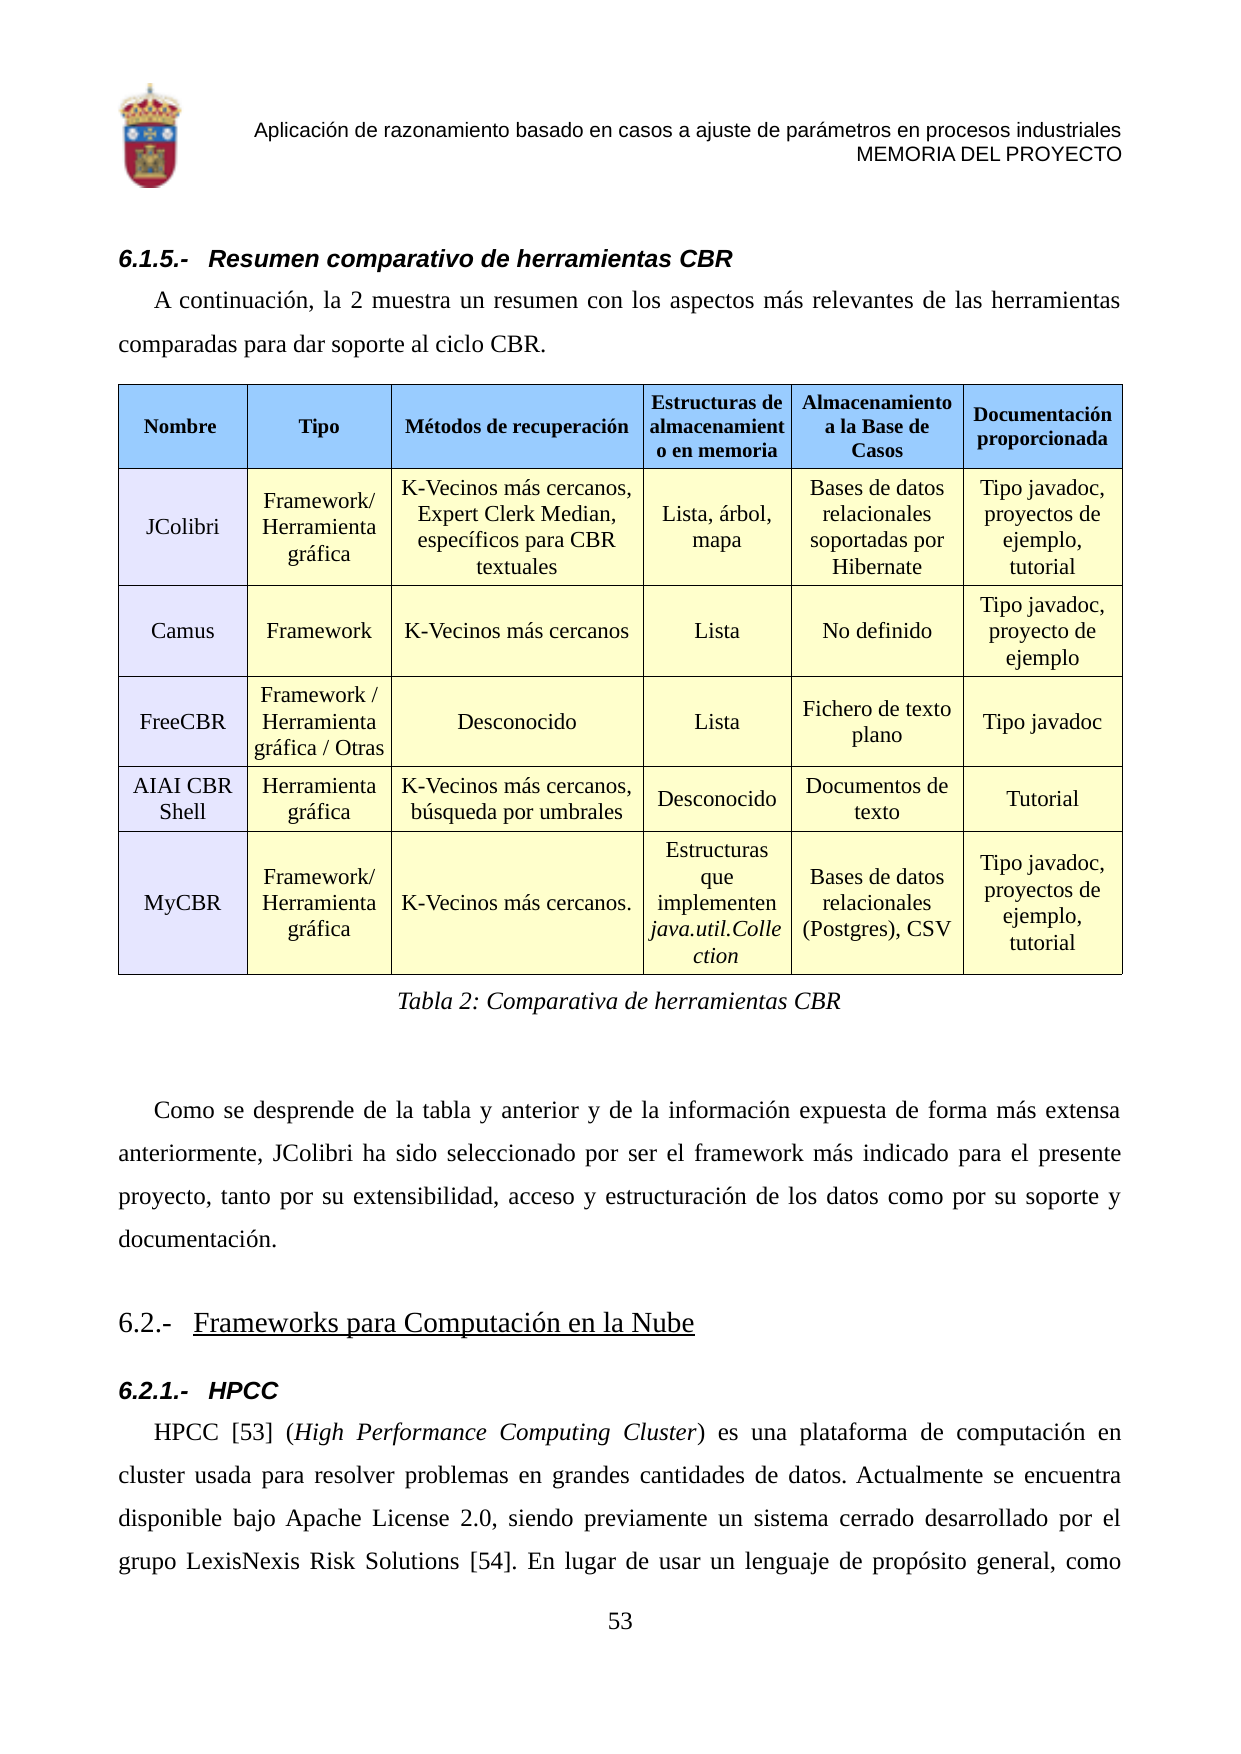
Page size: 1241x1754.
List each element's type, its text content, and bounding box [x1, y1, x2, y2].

table_header Estructuras de almacenamiento en memoria [644, 385, 791, 468]
subtitle Frameworks para Computación en la Nube [118, 1305, 1122, 1338]
table_cell K-Vecinos más cercanos, búsqueda por umbrales [392, 767, 643, 831]
table_cell JColibri [119, 469, 247, 585]
table_cell Bases de datos relacionales soportadas por Hibernate [792, 469, 963, 585]
table_cell Tipo javadoc, proyectos de ejemplo, tutorial [964, 469, 1122, 585]
table_cell Framework [248, 586, 391, 676]
table_cell Desconocido [644, 767, 791, 831]
table_header Tipo [248, 385, 391, 468]
text A continuación, la Tabla 2 muestra un resumen con los aspectos más relevantes de las herramientas comparadas para dar soporte al ciclo CBR. [118, 286, 1122, 357]
table_cell Camus [119, 586, 247, 676]
table_cell Framework/ Herramienta gráfica [248, 469, 391, 585]
table_cell Framework / Herramienta gráfica / Otras [248, 677, 391, 766]
table_cell Estructuras que implementen java.util.Collection [644, 832, 791, 974]
table_cell Bases de datos relacionales (Postgres), CSV [792, 832, 963, 974]
table_header Documentación proporcionada [964, 385, 1122, 468]
table_cell AIAI CBR Shell [119, 767, 247, 831]
table_cell Fichero de texto plano [792, 677, 963, 766]
picture [117, 83, 184, 188]
table_cell Herramienta gráfica [248, 767, 391, 831]
table_cell Tipo javadoc, proyecto de ejemplo [964, 586, 1122, 676]
table_header Almacenamiento a la Base de Casos [792, 385, 963, 468]
subtitle HPCC [118, 1376, 1122, 1404]
text Tabla 2: Comparativa de herramientas CBR [118, 986, 1122, 1015]
table_header Métodos de recuperación [392, 385, 643, 468]
table_cell No definido [792, 586, 963, 676]
table_cell K-Vecinos más cercanos, Expert Clerk Median, específicos para CBR textuales [392, 469, 643, 585]
table_cell FreeCBR [119, 677, 247, 766]
table_cell Tutorial [964, 767, 1122, 831]
table_cell Tipo javadoc [964, 677, 1122, 766]
table_cell Lista [644, 586, 791, 676]
table_cell K-Vecinos más cercanos [392, 586, 643, 676]
table_cell Documentos de texto [792, 767, 963, 831]
table_cell Lista, árbol, mapa [644, 469, 791, 585]
table_cell Desconocido [392, 677, 643, 766]
table_cell Lista [644, 677, 791, 766]
table_cell K-Vecinos más cercanos. [392, 832, 643, 974]
subtitle Resumen comparativo de herramientas CBR [118, 244, 1122, 273]
table_cell MyCBR [119, 832, 247, 974]
text Como se desprende de la tabla y anterior y de la información expuesta de forma más extensa anteriormente, JColibri ha sido seleccionado por ser el framework más indicado para el presente proyecto, tanto por su extensibilidad, acceso y estructuración de los datos como por su soporte y documentación. [118, 1095, 1122, 1253]
table_cell Framework/ Herramienta gráfica [248, 832, 391, 974]
text HPCC [53] (High Performance Computing Cluster) es una plataforma de computación en cluster usada para resolver problemas en grandes cantidades de datos. Actualmente se encuentra disponible bajo Apache License 2.0, siendo previamente un sistema cerrado desarrollado por el grupo LexisNexis Risk Solutions [54]. En lugar de usar un lenguaje de propósito general, como [118, 1417, 1122, 1575]
table_header Nombre [119, 385, 247, 468]
table_cell Tipo javadoc, proyectos de ejemplo, tutorial [964, 832, 1122, 974]
